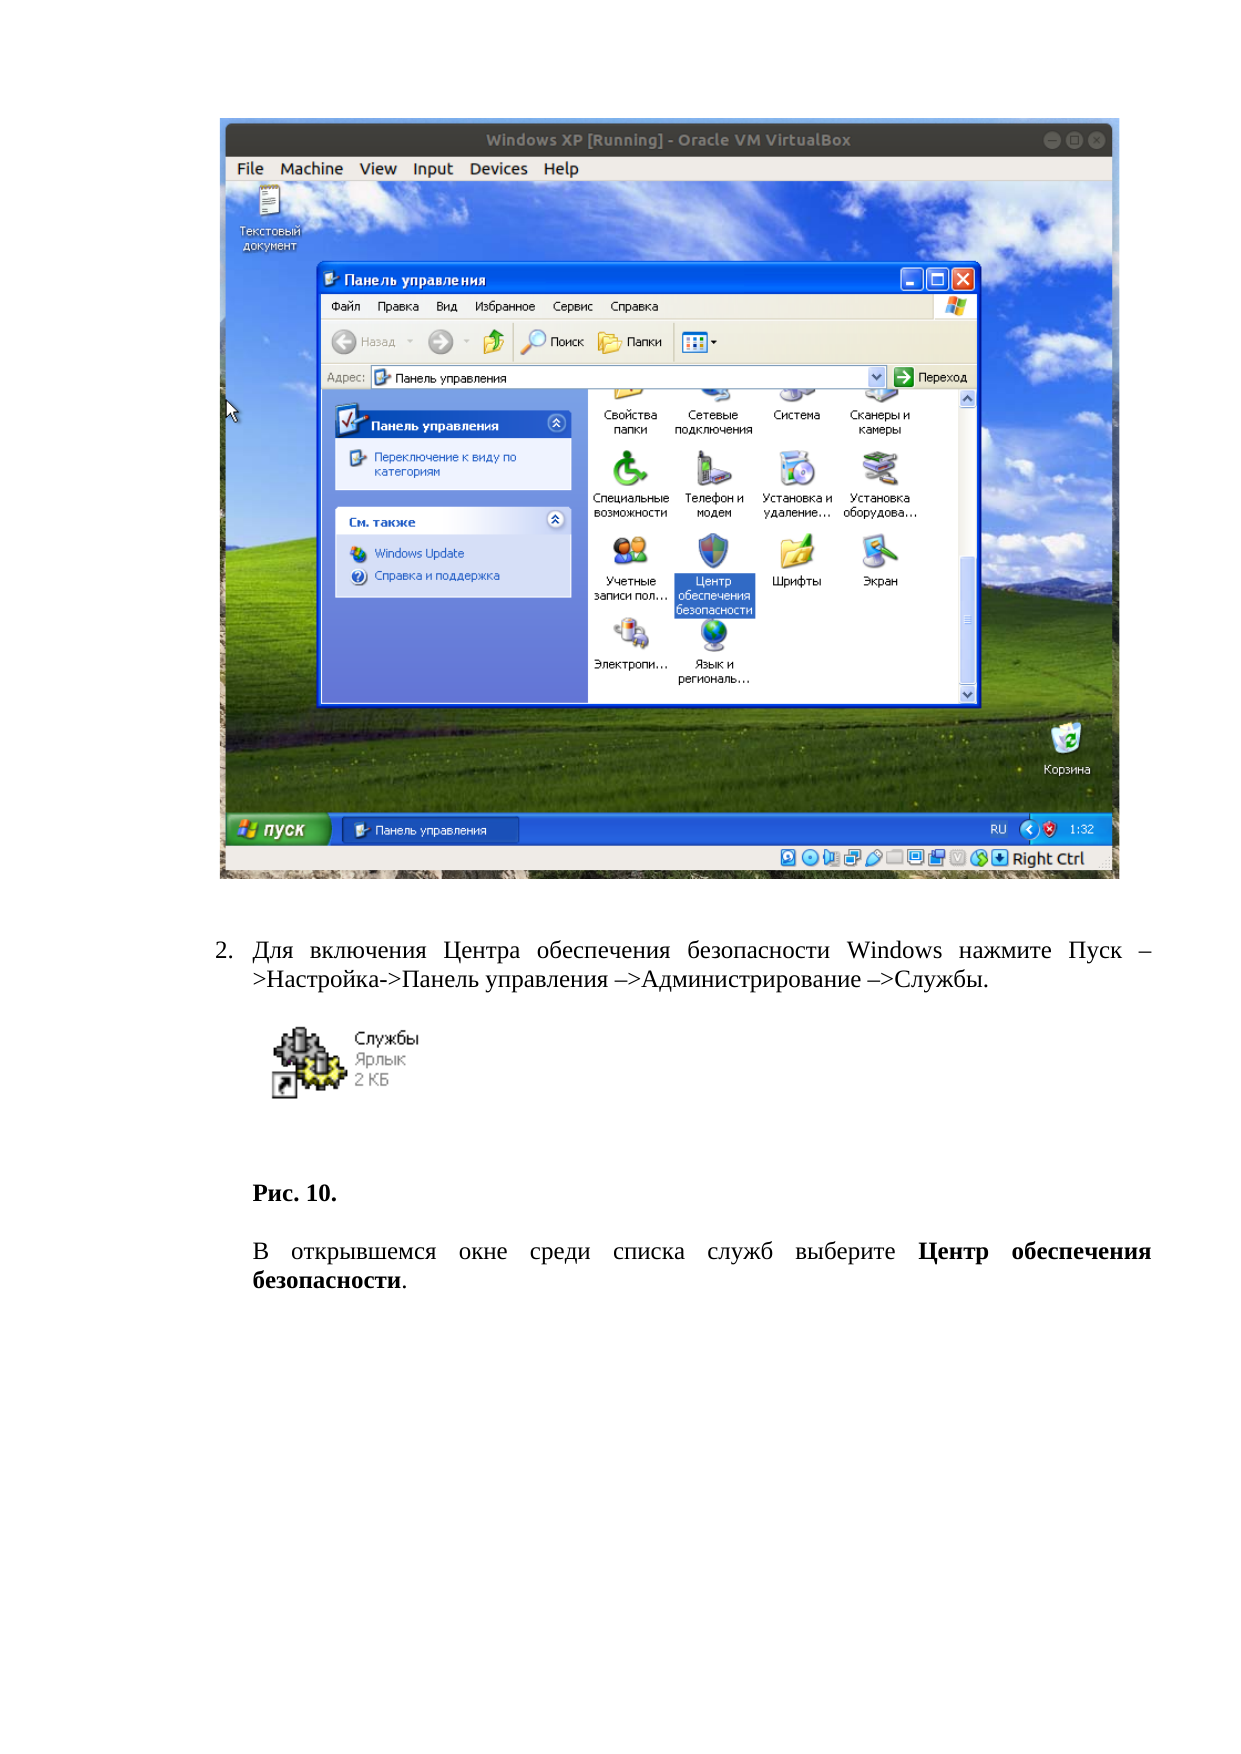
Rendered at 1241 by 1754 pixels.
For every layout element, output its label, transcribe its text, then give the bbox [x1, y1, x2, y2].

picture [252, 1022, 459, 1121]
text В открывшемся окне среди списка служб выберите Центр обеспечения безопасности. [252, 1236, 1152, 1293]
list Для включения Центра обеспечения безопасности Windows нажмите Пуск –>Настройка->Панель управления –>Администрирование –>Службы. [215, 935, 1152, 993]
picture [219, 118, 1120, 879]
text Рис. 10. [252, 1149, 1152, 1207]
